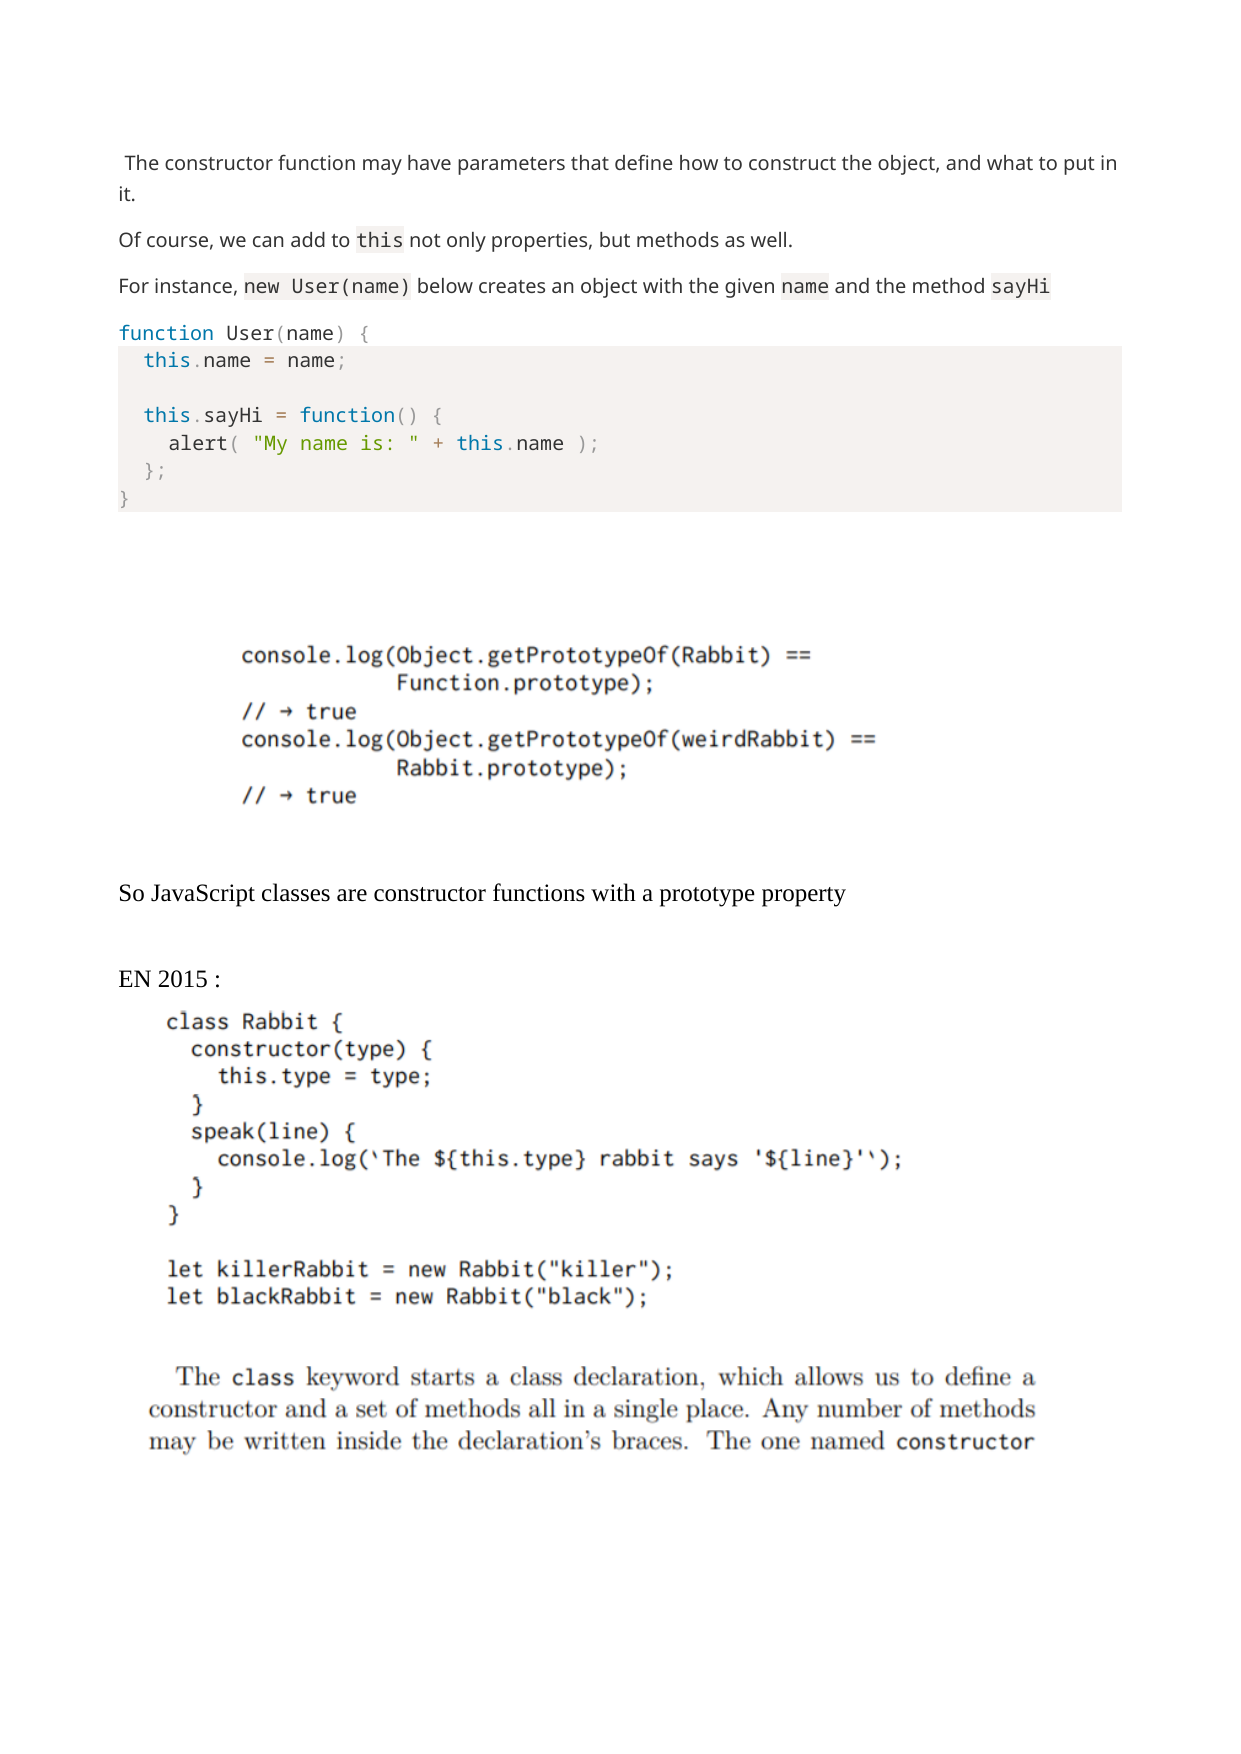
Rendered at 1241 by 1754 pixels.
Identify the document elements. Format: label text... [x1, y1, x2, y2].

text }; [118, 456, 1122, 484]
text this.sayHi = function() { [118, 401, 1122, 429]
text alert( "My name is: " + this.name ); [118, 429, 1122, 456]
picture [211, 626, 1029, 849]
picture [118, 992, 1123, 1514]
text So JavaScript classes are constructor functions with a prototype property [118, 878, 1122, 907]
text EN 2015 : [118, 964, 1122, 992]
text For instance, new User(name) below creates an object with the given name and the method sayHi [118, 272, 1122, 300]
text Of course, we can add to this not only properties, but methods as well. [118, 226, 1122, 253]
text The constructor function may have parameters that define how to construct the object, and what to put in it. [118, 147, 1122, 207]
text function User(name) { [118, 319, 1122, 346]
text this.name = name; [118, 346, 1122, 374]
text } [118, 484, 1122, 512]
